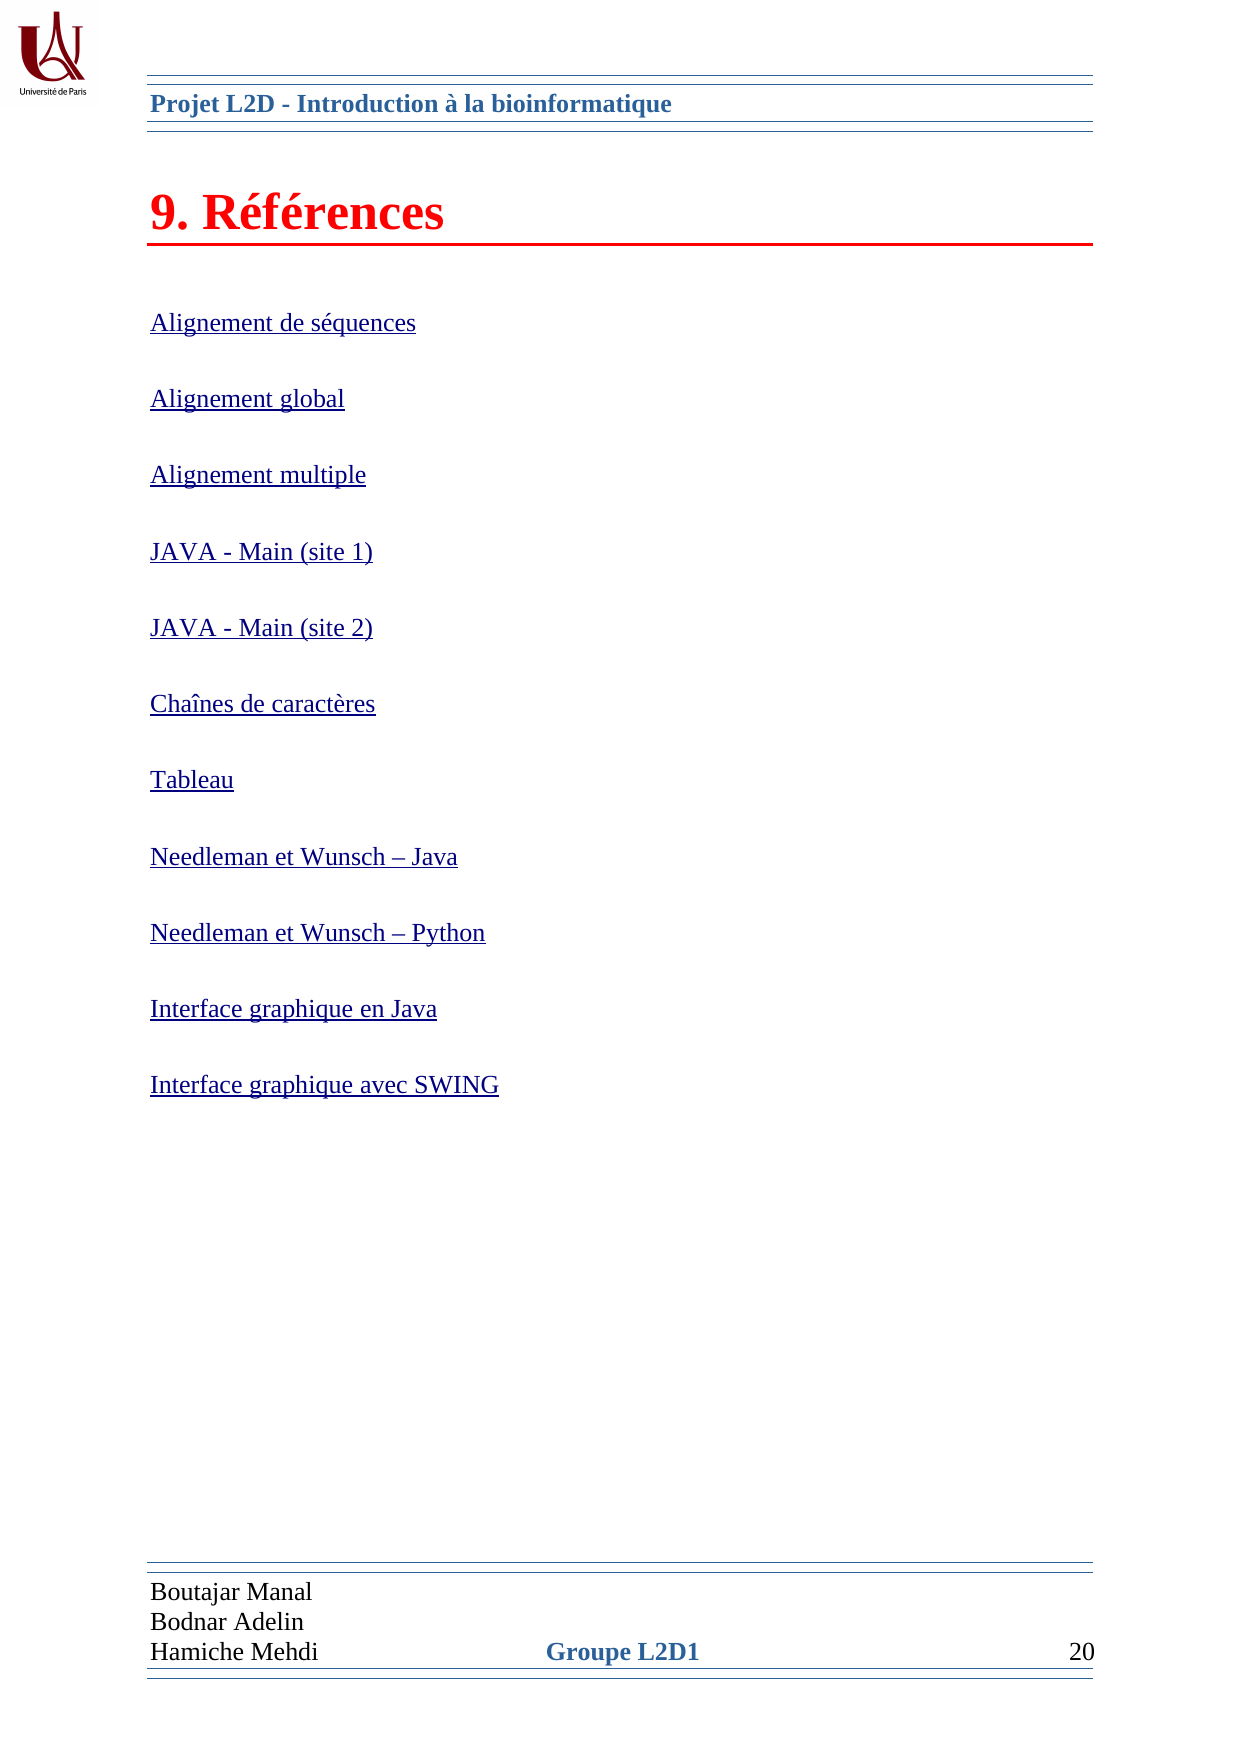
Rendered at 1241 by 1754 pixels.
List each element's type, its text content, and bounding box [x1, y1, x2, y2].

text Alignement de séquences [150, 307, 1090, 337]
text Tableau [150, 764, 1090, 794]
text JAVA - Main (site 1) [150, 536, 1090, 566]
text Needleman et Wunsch – Java [150, 841, 1090, 871]
text Interface graphique avec SWING [150, 1069, 1090, 1099]
text Needleman et Wunsch – Python [150, 917, 1090, 947]
text JAVA - Main (site 2) [150, 612, 1090, 642]
picture [0, 0, 101, 107]
text Alignement multiple [150, 459, 1090, 489]
text Chaînes de caractères [150, 688, 1090, 718]
subtitle 9. Références [147, 178, 1093, 243]
text Interface graphique en Java [150, 993, 1090, 1023]
text Alignement global [150, 383, 1090, 413]
